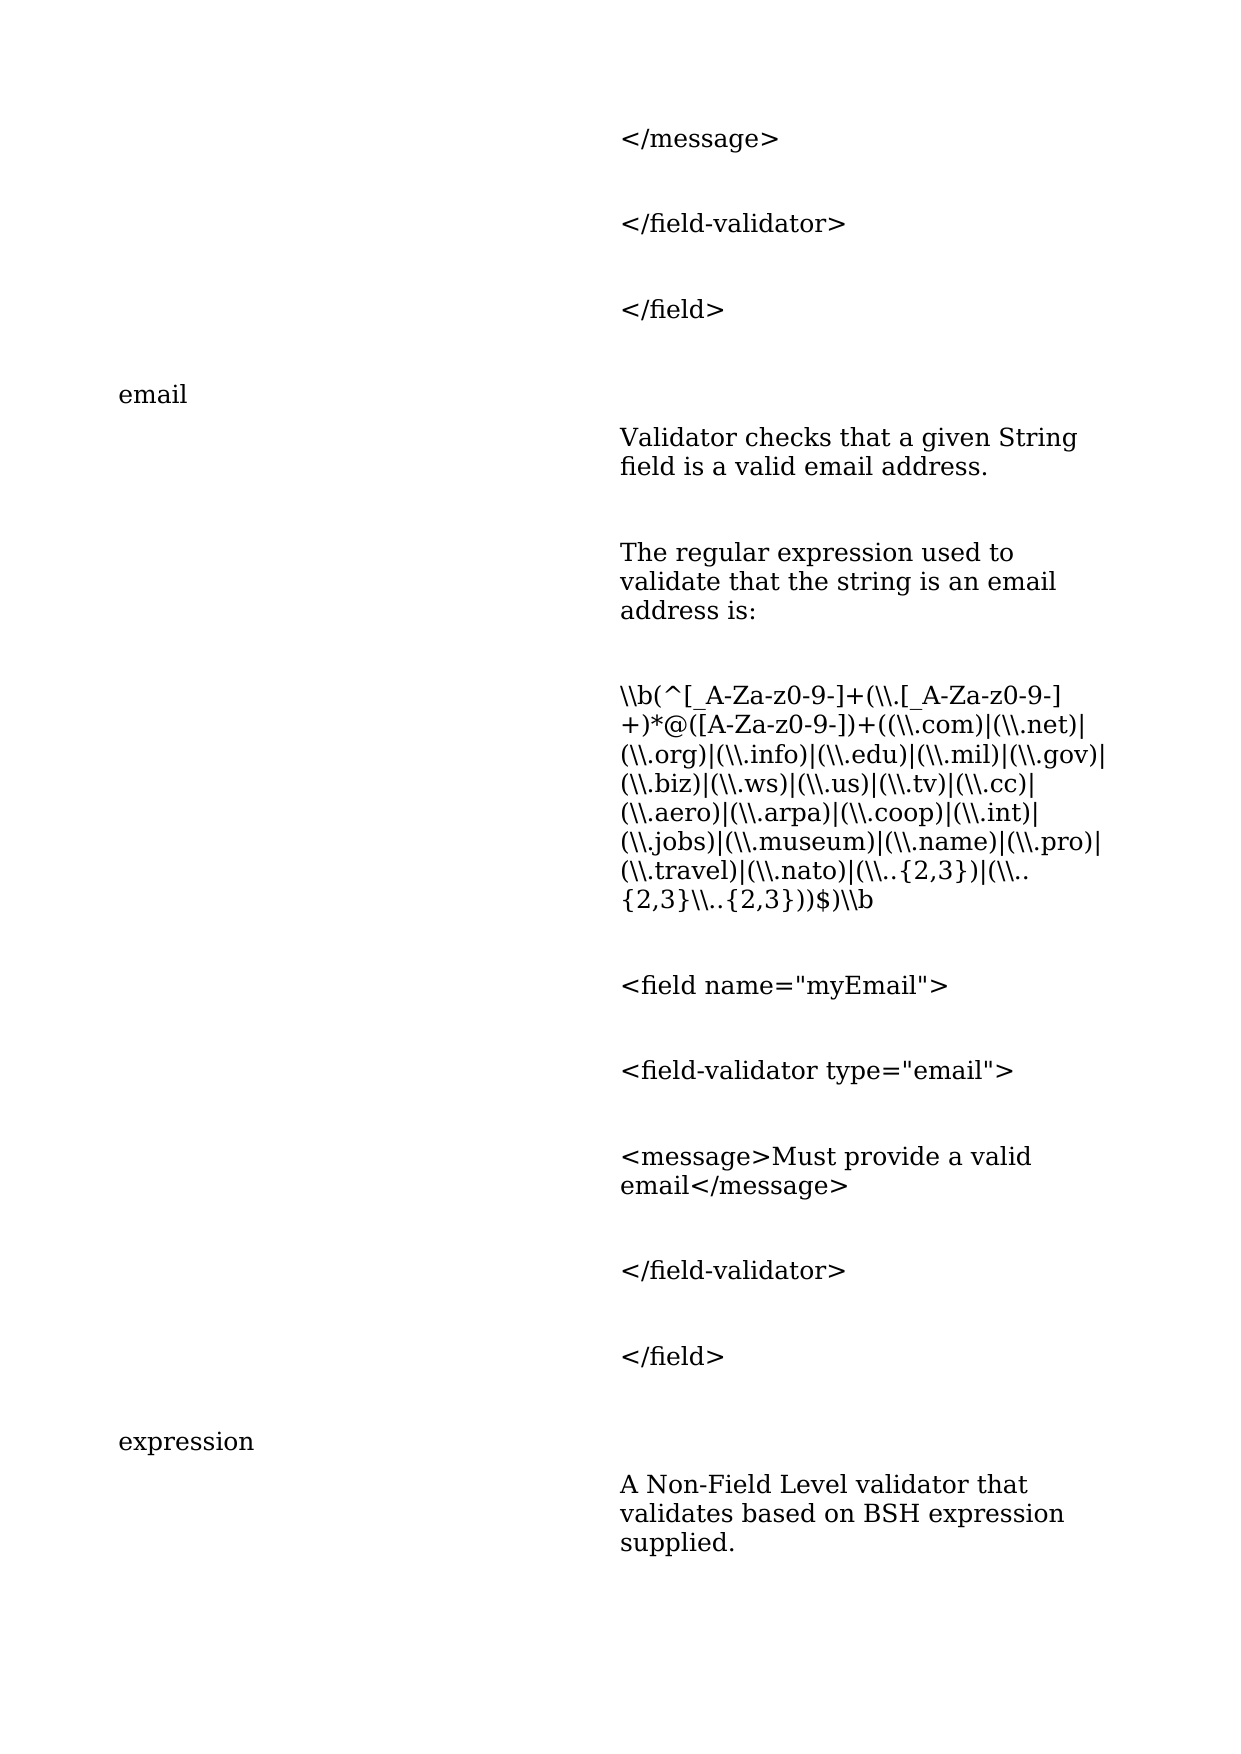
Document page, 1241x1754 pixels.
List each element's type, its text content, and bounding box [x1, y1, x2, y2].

table_cell A Non-Field Level validator that validates based on BSH expression supplied. [620, 1421, 1122, 1608]
table_cell </message> </field-validator> </field> [620, 118, 1122, 374]
table_cell Validator checks that a given String field is a valid email address. The regular expression used to validate that the string is an email address is: \\b(^[_A-Za-z0-9-]+(\\.[_A-Za-z0-9-]+)*@([A-Za-z0-9-])+((\\.com)|(\\.net)|(\\.org)|(\\.info)|(\\.edu)|(\\.mil)|(\\.gov)|(\\.biz)|(\\.ws)|(\\.us)|(\\.tv)|(\\.cc)|(\\.aero)|(\\.arpa)|(\\.coop)|(\\.int)|(\\.jobs)|(\\.museum)|(\\.name)|(\\.pro)|(\\.travel)|(\\.nato)|(\\..{2,3})|(\\..{2,3}\\..{2,3}))$)\\b <field name="myEmail"> <field-validator type="email"> <message>Must provide a valid email</message> </field-validator> </field> [620, 374, 1122, 1421]
table_cell expression [118, 1421, 620, 1608]
table_cell [118, 118, 620, 374]
table_cell email [118, 374, 620, 1421]
